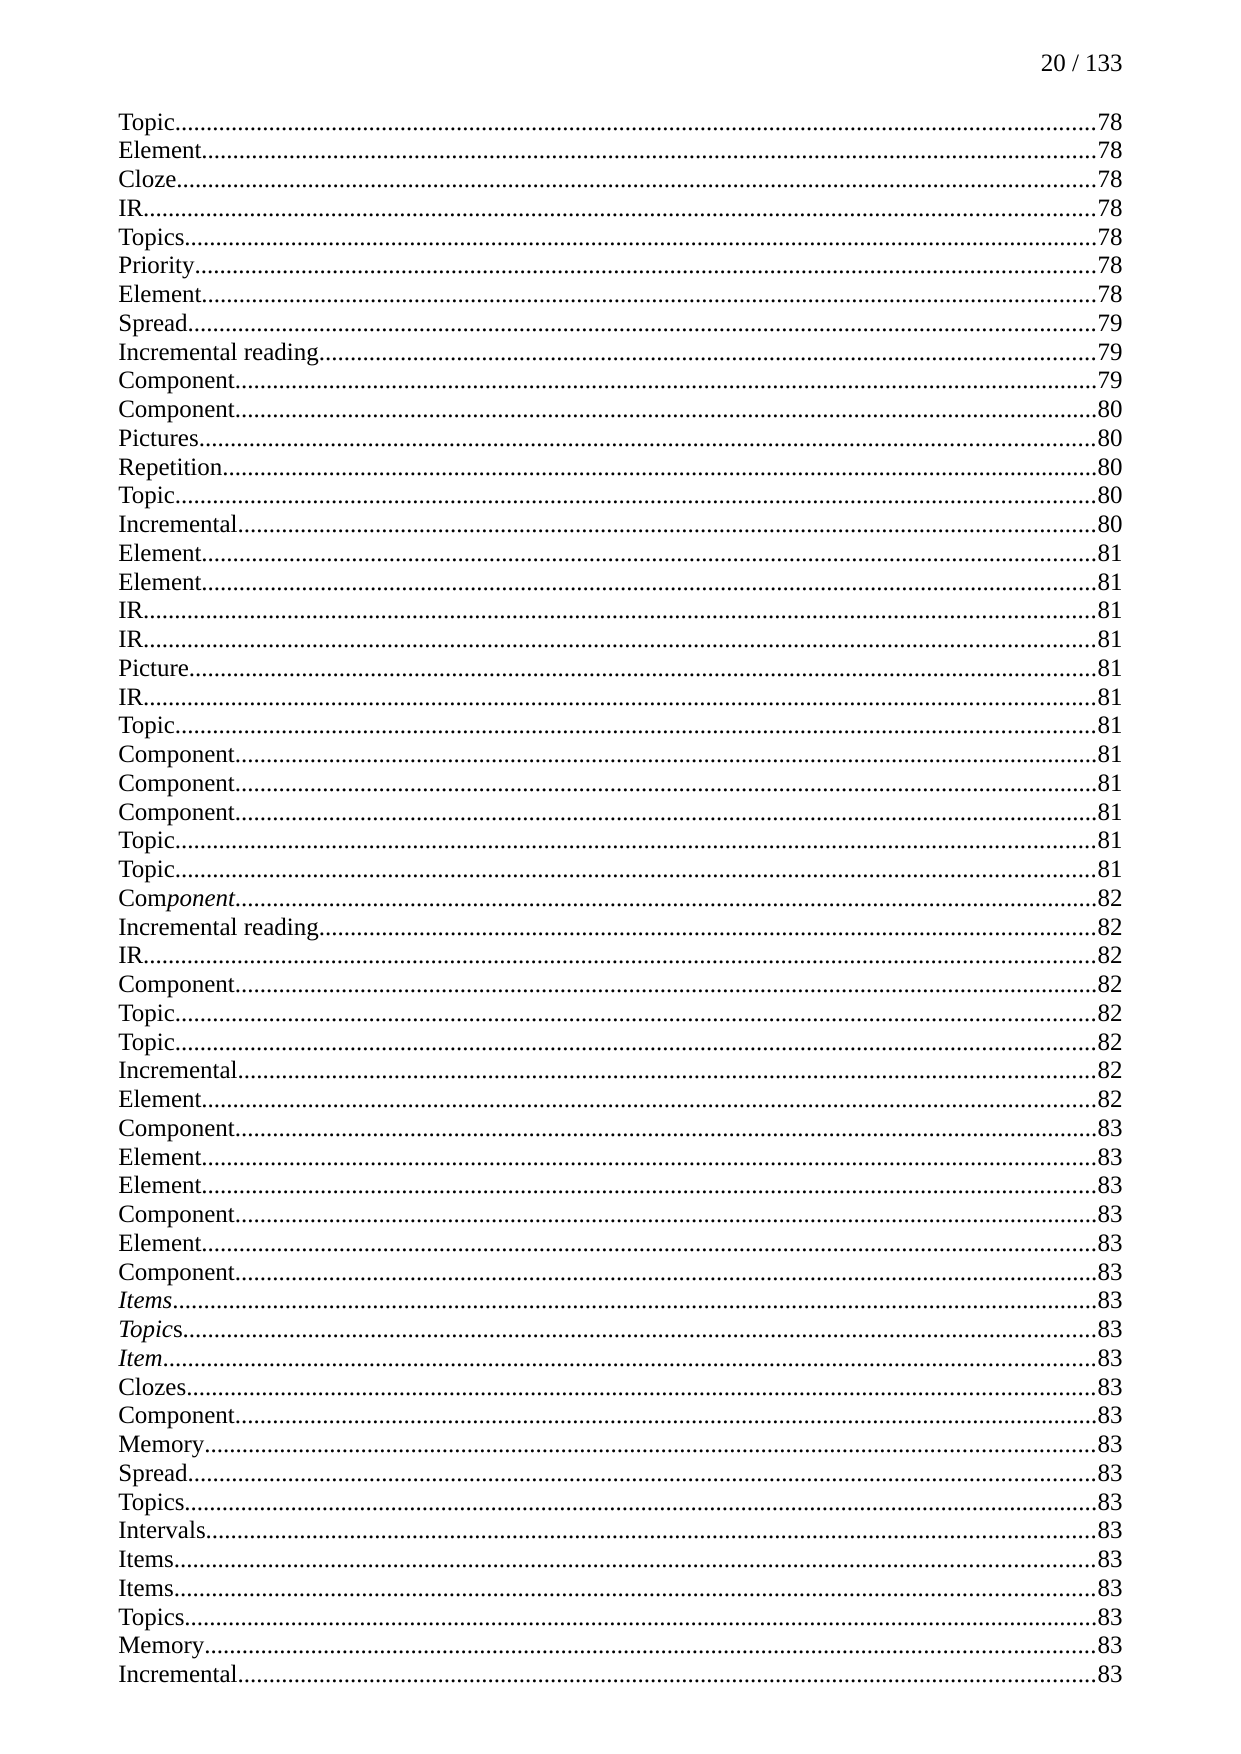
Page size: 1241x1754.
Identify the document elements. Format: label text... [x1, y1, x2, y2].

text Item 83 [118, 1343, 1122, 1372]
text Component 83 [118, 1113, 1122, 1142]
text Topics 78 [118, 222, 1122, 251]
text Component 83 [118, 1257, 1122, 1286]
text Incremental reading 82 [118, 912, 1122, 941]
text Element 81 [118, 567, 1122, 596]
text Element 82 [118, 1084, 1122, 1113]
text Element 83 [118, 1171, 1122, 1199]
text Topic 82 [118, 1027, 1122, 1056]
text Repetition 80 [118, 452, 1122, 481]
text Topics 83 [118, 1602, 1122, 1631]
text Topic 81 [118, 826, 1122, 854]
text IR 81 [118, 682, 1122, 711]
text Spread 79 [118, 308, 1122, 337]
text Component 79 [118, 366, 1122, 394]
text Element 81 [118, 538, 1122, 567]
text IR 81 [118, 624, 1122, 653]
text Memory 83 [118, 1429, 1122, 1458]
text Component 82 [118, 969, 1122, 998]
text Incremental reading 79 [118, 337, 1122, 366]
text Element 83 [118, 1142, 1122, 1171]
text Component 82 [118, 883, 1122, 912]
text Component 80 [118, 394, 1122, 423]
text Element 78 [118, 279, 1122, 308]
text Topic 81 [118, 711, 1122, 739]
text Pictures 80 [118, 423, 1122, 452]
text Incremental 80 [118, 509, 1122, 538]
text Topic 82 [118, 998, 1122, 1027]
text Component 81 [118, 797, 1122, 826]
text Topic 80 [118, 481, 1122, 509]
text IR 78 [118, 193, 1122, 222]
text Memory 83 [118, 1631, 1122, 1659]
text Element 78 [118, 136, 1122, 164]
text IR 82 [118, 941, 1122, 969]
text Element 83 [118, 1228, 1122, 1257]
text Incremental 83 [118, 1659, 1122, 1688]
text Topic 78 [118, 107, 1122, 136]
text Topic 81 [118, 854, 1122, 883]
text Items 83 [118, 1286, 1122, 1314]
text Component 81 [118, 739, 1122, 768]
text Priority 78 [118, 251, 1122, 279]
text IR 81 [118, 596, 1122, 624]
text Component 83 [118, 1401, 1122, 1429]
text Spread 83 [118, 1458, 1122, 1487]
text Items 83 [118, 1573, 1122, 1602]
text Intervals 83 [118, 1516, 1122, 1544]
text Topics 83 [118, 1487, 1122, 1516]
text Cloze 78 [118, 164, 1122, 193]
text Picture 81 [118, 653, 1122, 682]
text Topics 83 [118, 1314, 1122, 1343]
text Component 81 [118, 768, 1122, 797]
text Component 83 [118, 1199, 1122, 1228]
text Incremental 82 [118, 1056, 1122, 1084]
text Items 83 [118, 1544, 1122, 1573]
text Clozes 83 [118, 1372, 1122, 1401]
